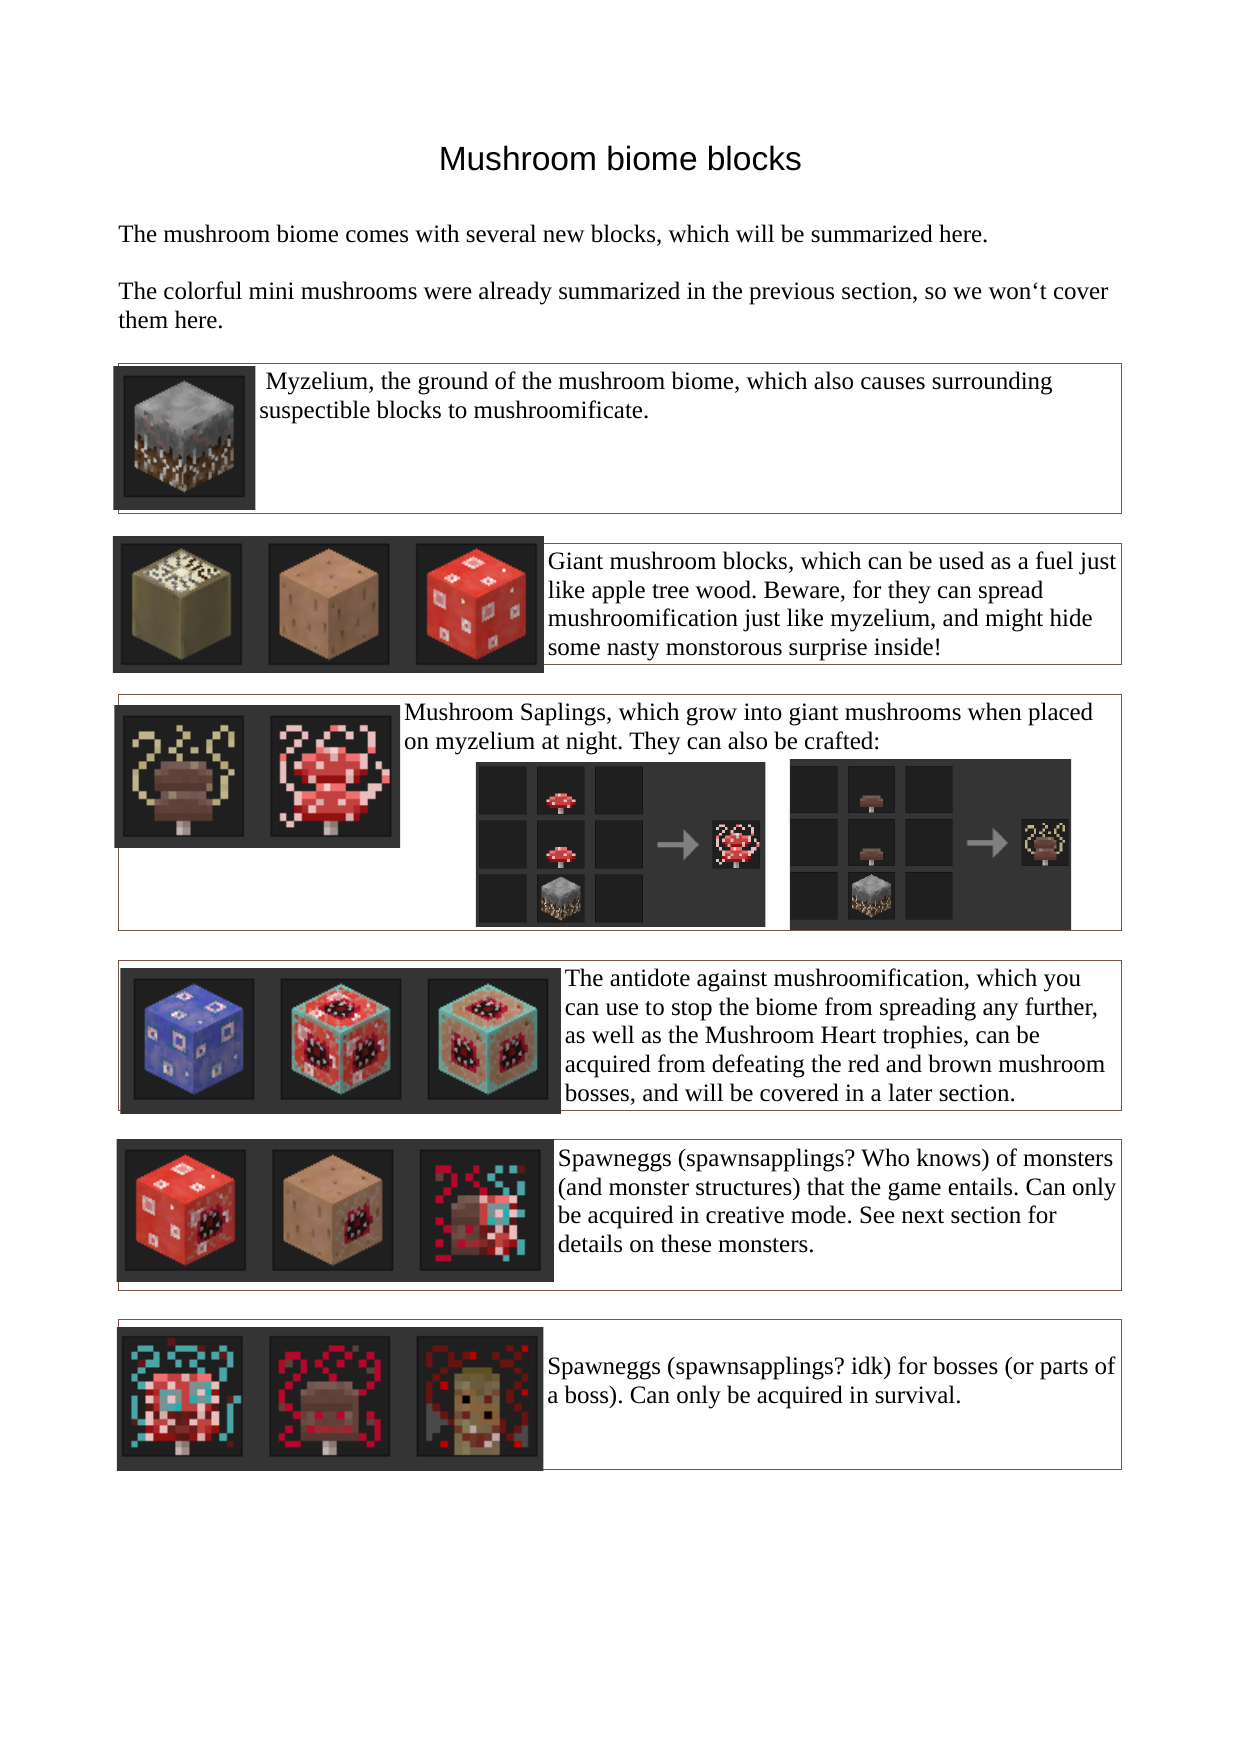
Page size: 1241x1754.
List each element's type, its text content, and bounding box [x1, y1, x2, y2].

picture [475, 762, 766, 927]
picture [114, 705, 401, 848]
picture [789, 759, 1072, 930]
text Spawneggs (spawnsapplings? Who knows) of monsters (and monster structures) that the game entails. Can only be acquired in creative mode. See next section for details on these monsters. [554, 1140, 1121, 1258]
picture [116, 1327, 544, 1471]
text The antidote against mushroomification, which you can use to stop the biome from spreading any further, as well as the Mushroom Heart trophies, can be acquired from defeating the red and brown mushroom bosses, and will be covered in a later section. [119, 961, 1121, 1110]
text The colorful mini mushrooms were already summarized in the previous section, so we won‘t cover them here. [118, 276, 1122, 334]
text Myzelium, the ground of the mushroom biome, which also causes surrounding suspectible blocks to mushroomificate. [119, 364, 1121, 424]
text Mushroom Saplings, which grow into giant mushrooms when placed on myzelium at night. They can also be crafted: [119, 695, 1121, 754]
text The mushroom biome comes with several new blocks, which will be summarized here. [118, 219, 1122, 248]
text Spawneggs (spawnsapplings? idk) for bosses (or parts of a boss). Can only be acquired in survival. [544, 1348, 1121, 1409]
picture [113, 366, 256, 510]
picture [120, 968, 561, 1114]
picture [116, 1139, 554, 1282]
picture [112, 536, 544, 673]
subtitle Mushroom biome blocks [118, 139, 1122, 178]
text Giant mushroom blocks, which can be used as a fuel just like apple tree wood. Beware, for they can spread mushroomification just like myzelium, and might hide some nasty monstorous surprise inside! [544, 544, 1121, 664]
